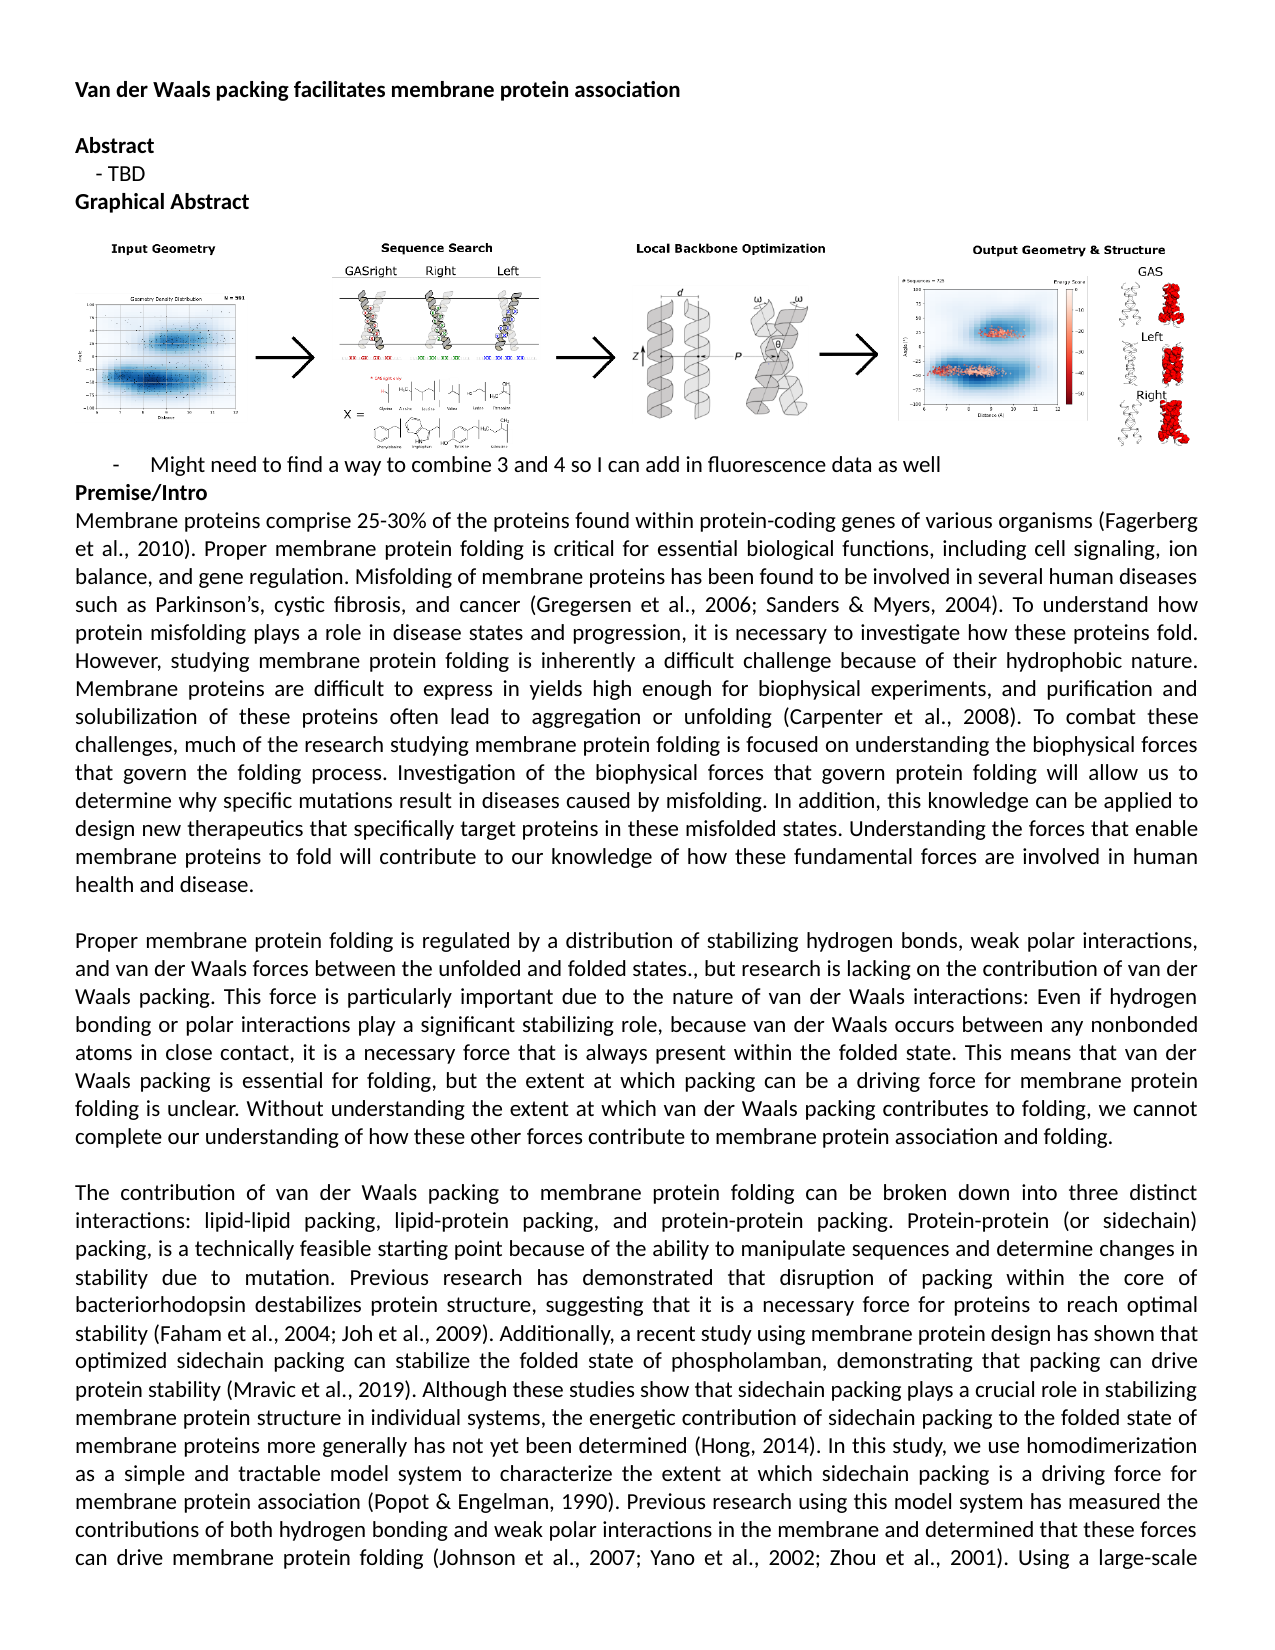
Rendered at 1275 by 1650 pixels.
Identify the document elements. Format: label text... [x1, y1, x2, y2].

text Membrane proteins comprise 25-30% of the proteins found within protein-coding genes of various organisms (Fagerberg et al., 2010). Proper membrane protein folding is critical for essential biological functions, including cell signaling, ion balance, and gene regulation. Misfolding of membrane proteins has been found to be involved in several human diseases such as Parkinson’s, cystic fibrosis, and cancer (Gregersen et al., 2006; Sanders & Myers, 2004). To understand how protein misfolding plays a role in disease states and progression, it is necessary to investigate how these proteins fold. However, studying membrane protein folding is inherently a difficult challenge because of their hydrophobic nature. Membrane proteins are difficult to express in yields high enough for biophysical experiments, and purification and solubilization of these proteins often lead to aggregation or unfolding (Carpenter et al., 2008). To combat these challenges, much of the research studying membrane protein folding is focused on understanding the biophysical forces that govern the folding process. Investigation of the biophysical forces that govern protein folding will allow us to determine why specific mutations result in diseases caused by misfolding. In addition, this knowledge can be applied to design new therapeutics that specifically target proteins in these misfolded states. Understanding the forces that enable membrane proteins to fold will contribute to our knowledge of how these fundamental forces are involved in human health and disease. [75, 506, 1200, 898]
text Van der Waals packing facilitates membrane protein association [75, 75, 1200, 103]
text Abstract [75, 131, 1200, 159]
text - TBD [75, 159, 1200, 187]
text Proper membrane protein folding is regulated by a distribution of stabilizing hydrogen bonds, weak polar interactions, and van der Waals forces between the unfolded and folded states., but research is lacking on the contribution of van der Waals packing. This force is particularly important due to the nature of van der Waals interactions: Even if hydrogen bonding or polar interactions play a significant stabilizing role, because van der Waals occurs between any nonbonded atoms in close contact, it is a necessary force that is always present within the folded state. This means that van der Waals packing is essential for folding, but the extent at which packing can be a driving force for membrane protein folding is unclear. Without understanding the extent at which van der Waals packing contributes to folding, we cannot complete our understanding of how these other forces contribute to membrane protein association and folding. [75, 926, 1200, 1151]
text Graphical Abstract [75, 187, 1200, 215]
picture [75, 243, 1200, 450]
text The contribution of van der Waals packing to membrane protein folding can be broken down into three distinct interactions: lipid-lipid packing, lipid-protein packing, and protein-protein packing. Protein-protein (or sidechain) packing, is a technically feasible starting point because of the ability to manipulate sequences and determine changes in stability due to mutation. Previous research has demonstrated that disruption of packing within the core of bacteriorhodopsin destabilizes protein structure, suggesting that it is a necessary force for proteins to reach optimal stability (Faham et al., 2004; Joh et al., 2009). Additionally, a recent study using membrane protein design has shown that optimized sidechain packing can stabilize the folded state of phospholamban, demonstrating that packing can drive protein stability (Mravic et al., 2019). Although these studies show that sidechain packing plays a crucial role in stabilizing membrane protein structure in individual systems, the energetic contribution of sidechain packing to the folded state of membrane proteins more generally has not yet been determined (Hong, 2014). In this study, we use homodimerization as a simple and tractable model system to characterize the extent at which sidechain packing is a driving force for membrane protein association (Popot & Engelman, 1990). Previous research using this model system has measured the contributions of both hydrogen bonding and weak polar interactions in the membrane and determined that these forces can drive membrane protein folding (Johnson et al., 2007; Yano et al., 2002; Zhou et al., 2001). Using a large-scale [75, 1178, 1200, 1571]
list Might need to find a way to combine 3 and 4 so I can add in fluorescence data as well [112, 450, 1200, 478]
text Premise/Intro [75, 478, 1200, 506]
